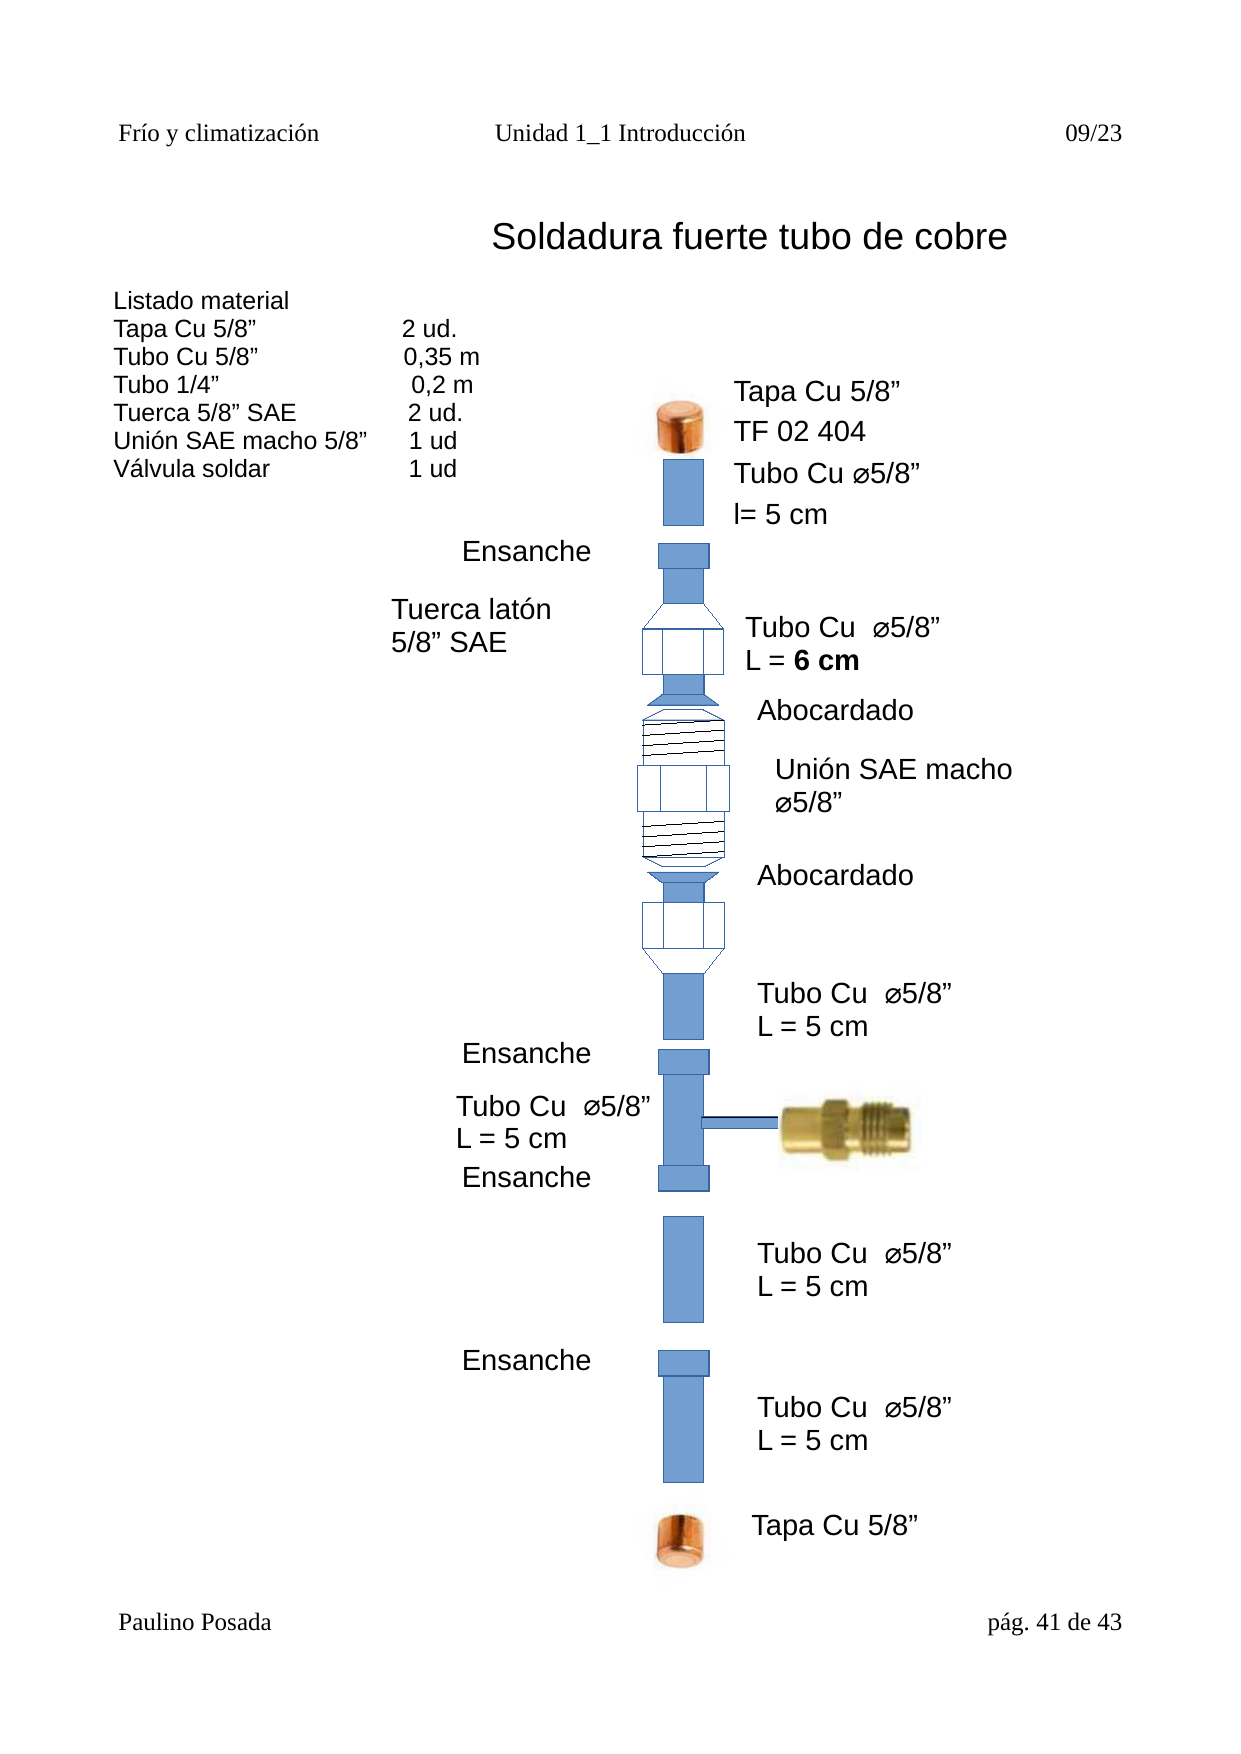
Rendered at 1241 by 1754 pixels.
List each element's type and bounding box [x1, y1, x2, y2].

picture [629, 378, 731, 479]
picture [777, 1086, 921, 1171]
picture [629, 1488, 731, 1590]
